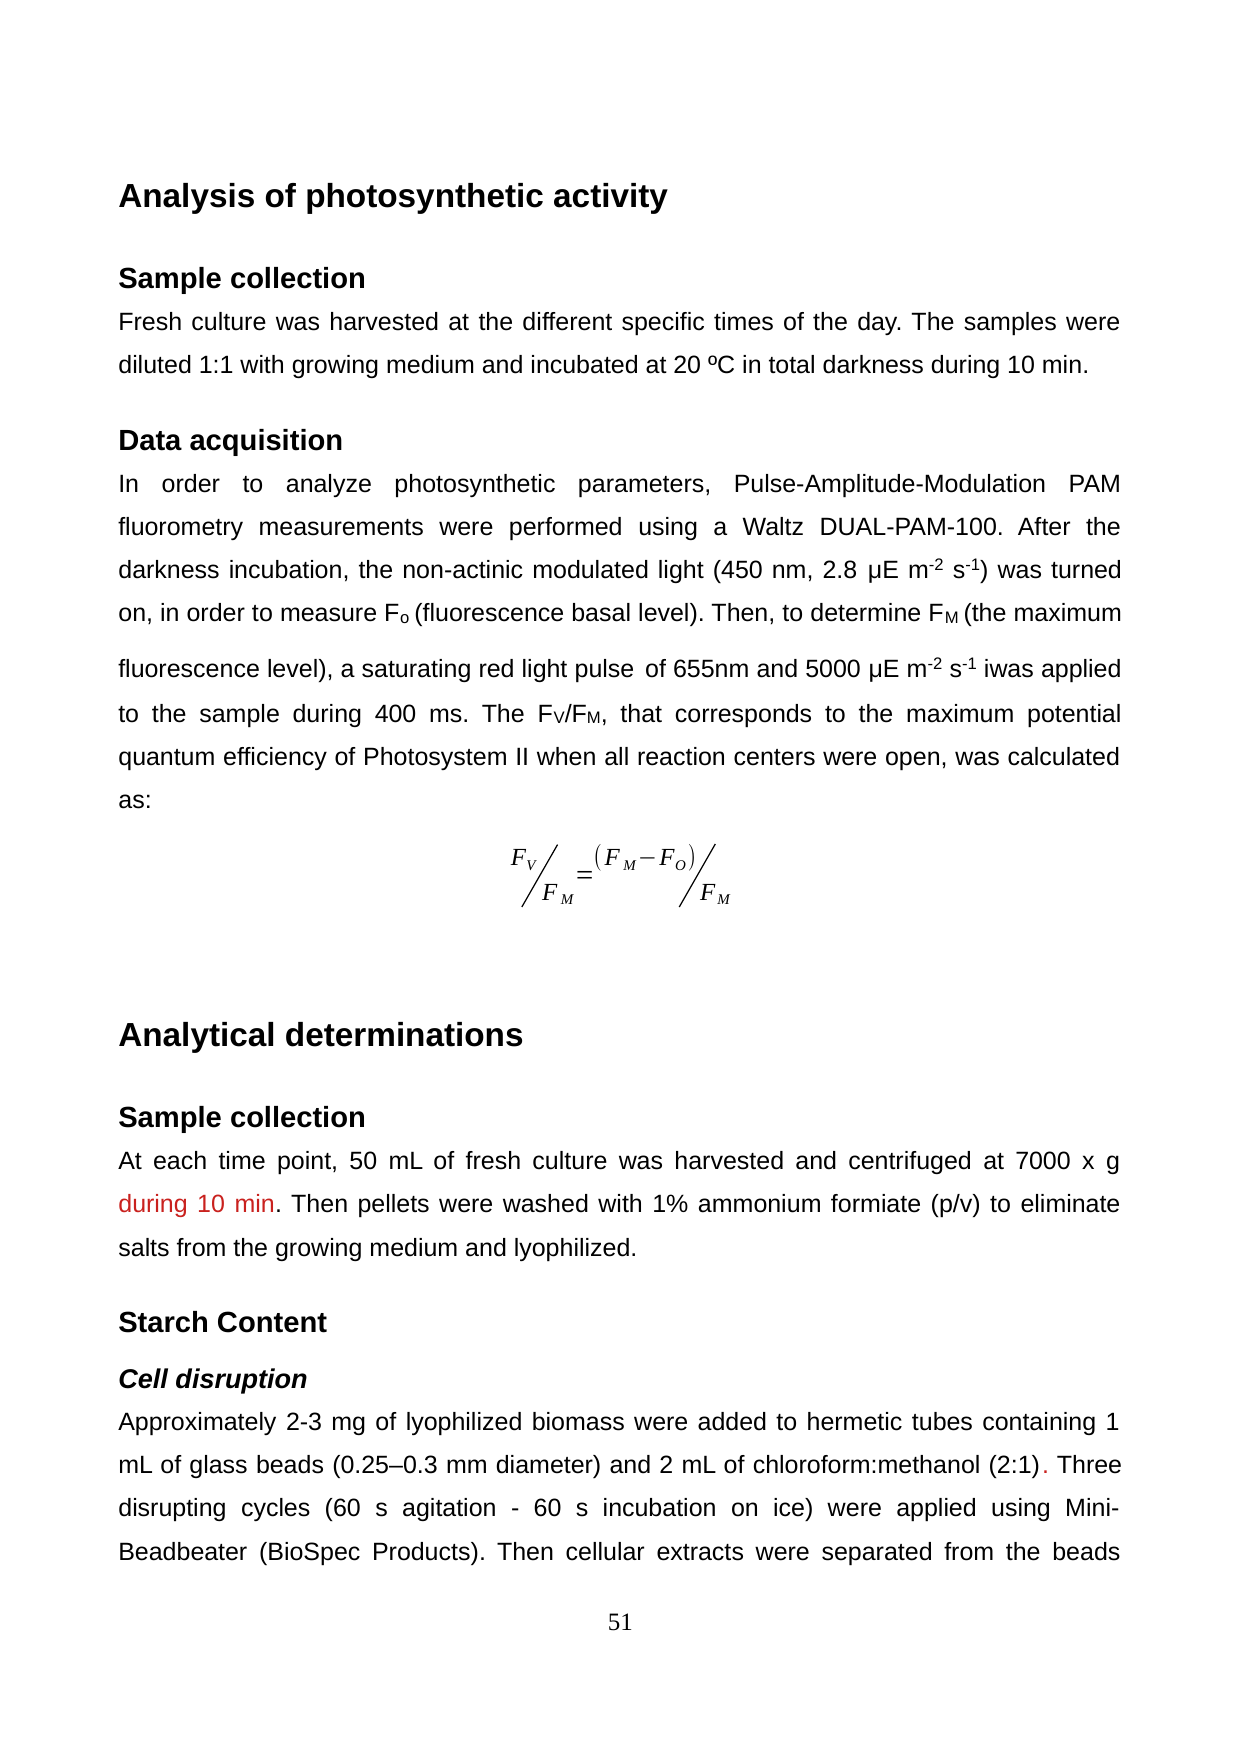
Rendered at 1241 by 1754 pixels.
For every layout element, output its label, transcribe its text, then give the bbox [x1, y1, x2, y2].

text Fresh culture was harvested at the different specific times of the day. The samples were diluted 1:1 with growing medium and incubated at 20 ºC in total darkness during 10 min. [118, 307, 1122, 379]
subtitle Starch Content [118, 1305, 1122, 1338]
subtitle Cell disruption [118, 1363, 1122, 1394]
subtitle Analysis of photosynthetic activity [118, 176, 1122, 215]
subtitle Analytical determinations [118, 1016, 1122, 1054]
subtitle Data acquisition [118, 422, 1122, 456]
text Approximately 2-3 mg of lyophilized biomass were added to hermetic tubes containing 1 mL of glass beads (0.25–0.3 mm diameter) and 2 mL of chloroform:methanol (2:1). Three disrupting cycles (60 s agitation - 60 s incubation on ice) were applied using Mini-Beadbeater (BioSpec Products). Then cellular extracts were separated from the beads [118, 1407, 1122, 1565]
subtitle Sample collection [118, 1100, 1122, 1134]
text In order to analyze photosynthetic parameters, Pulse-Amplitude-Modulation PAM fluorometry measurements were performed using a Waltz DUAL-PAM-100. After the darkness incubation, the non-actinic modulated light (450 nm, 2.8 μE m-2 s-1) was turned on, in order to measure Fo (fluorescence basal level). Then, to determine FM (the maximum fluorescence level), a saturating red light pulse of 655nm and 5000 μE m-2 s-1 iwas applied to the sample during 400 ms. The FV/FM, that corresponds to the maximum potential quantum efficiency of Photosystem II when all reaction centers were open, was calculated as: [118, 468, 1122, 814]
subtitle Sample collection [118, 261, 1122, 294]
text At each time point, 50 mL of fresh culture was harvested and centrifuged at 7000 x g during 10 min. Then pellets were washed with 1% ammonium formiate (p/v) to eliminate salts from the growing medium and lyophilized. [118, 1146, 1122, 1261]
